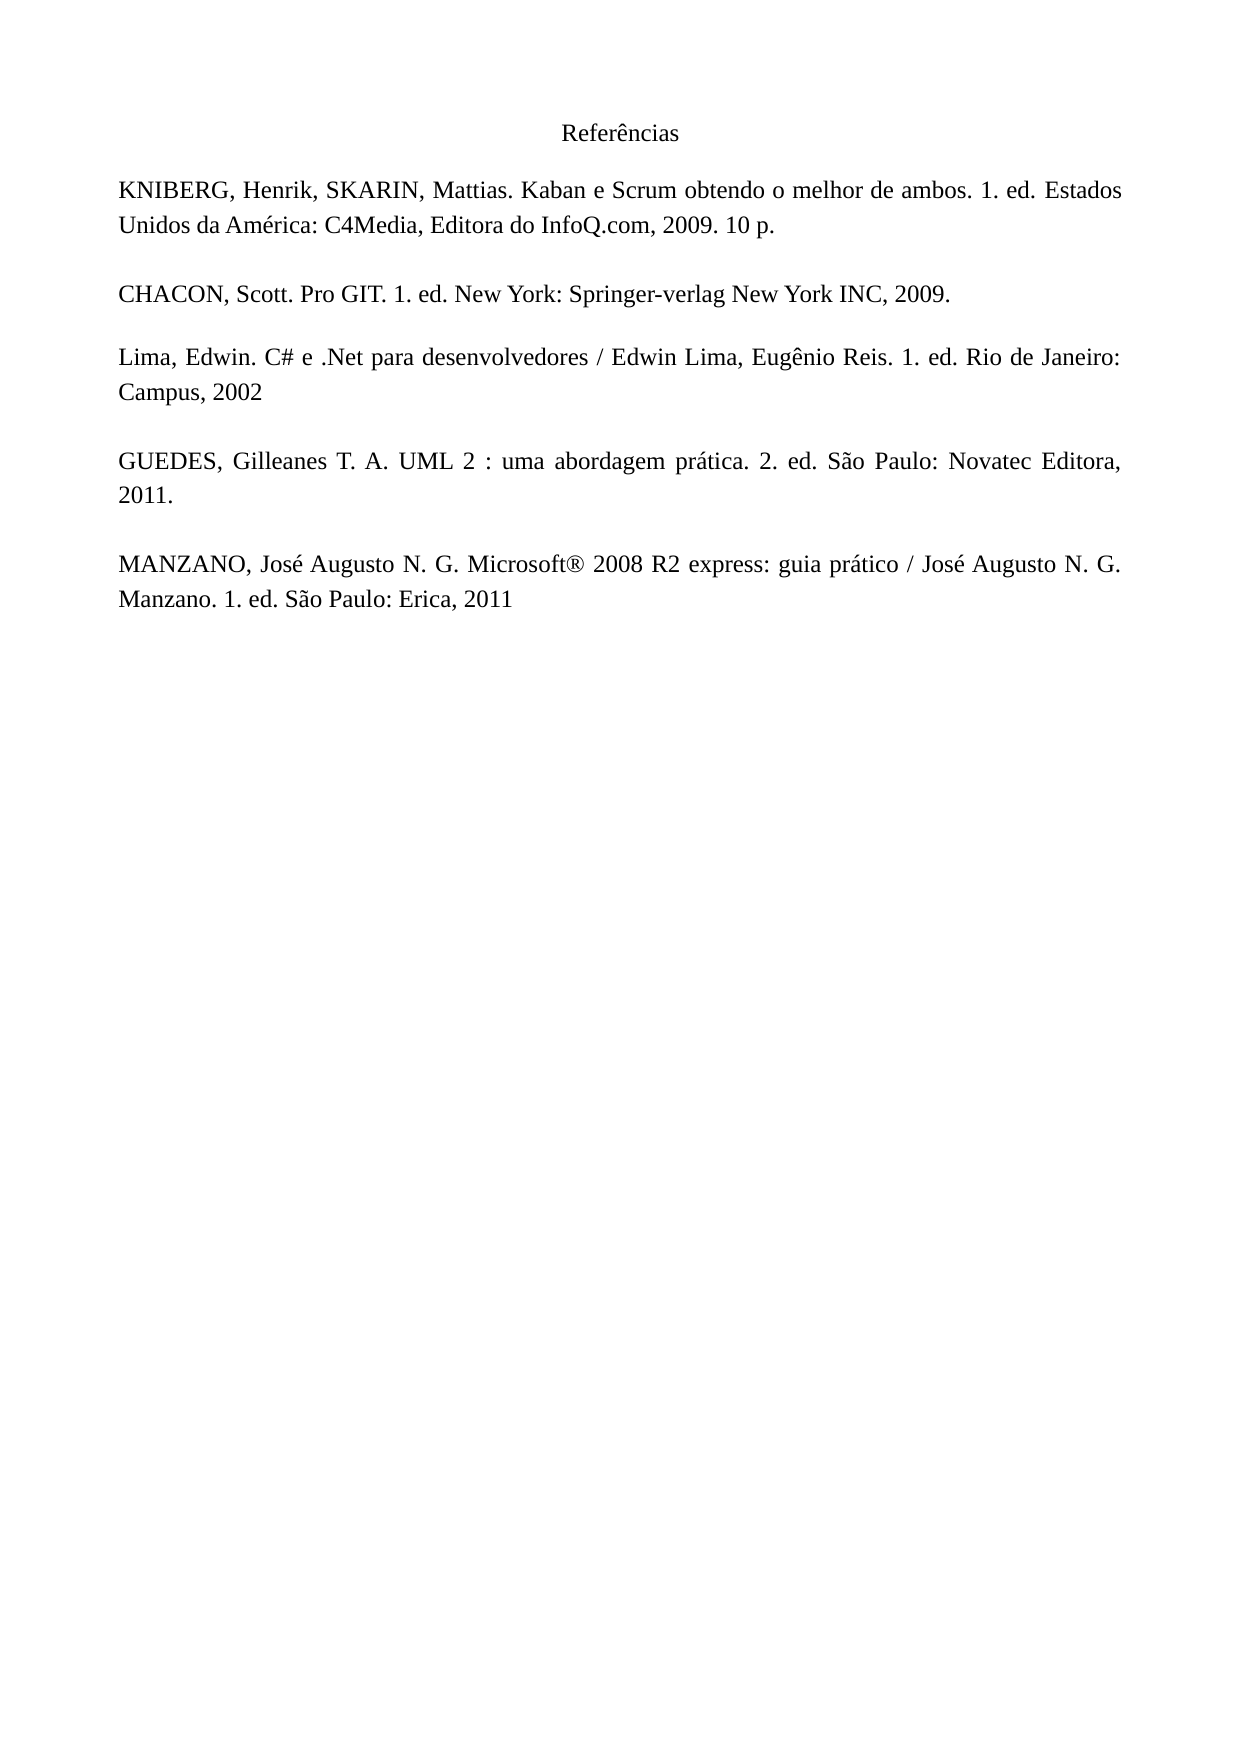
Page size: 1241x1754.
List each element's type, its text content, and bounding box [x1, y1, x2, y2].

text KNIBERG, Henrik, SKARIN, Mattias. Kaban e Scrum obtendo o melhor de ambos. 1. ed. Estados Unidos da América: C4Media, Editora do InfoQ.com, 2009. 10 p. [118, 176, 1122, 239]
text Referências [118, 118, 1122, 147]
text Lima, Edwin. C# e .Net para desenvolvedores / Edwin Lima, Eugênio Reis. 1. ed. Rio de Janeiro: Campus, 2002 [118, 342, 1122, 406]
subtitle CHACON, Scott. Pro GIT. 1. ed. New York: Springer-verlag New York INC, 2009. [118, 279, 1122, 308]
text GUEDES, Gilleanes T. A. UML 2 : uma abordagem prática. 2. ed. São Paulo: Novatec Editora, 2011. [118, 446, 1122, 509]
text MANZANO, José Augusto N. G. Microsoft® 2008 R2 express: guia prático / José Augusto N. G. Manzano. 1. ed. São Paulo: Erica, 2011 [118, 549, 1122, 612]
